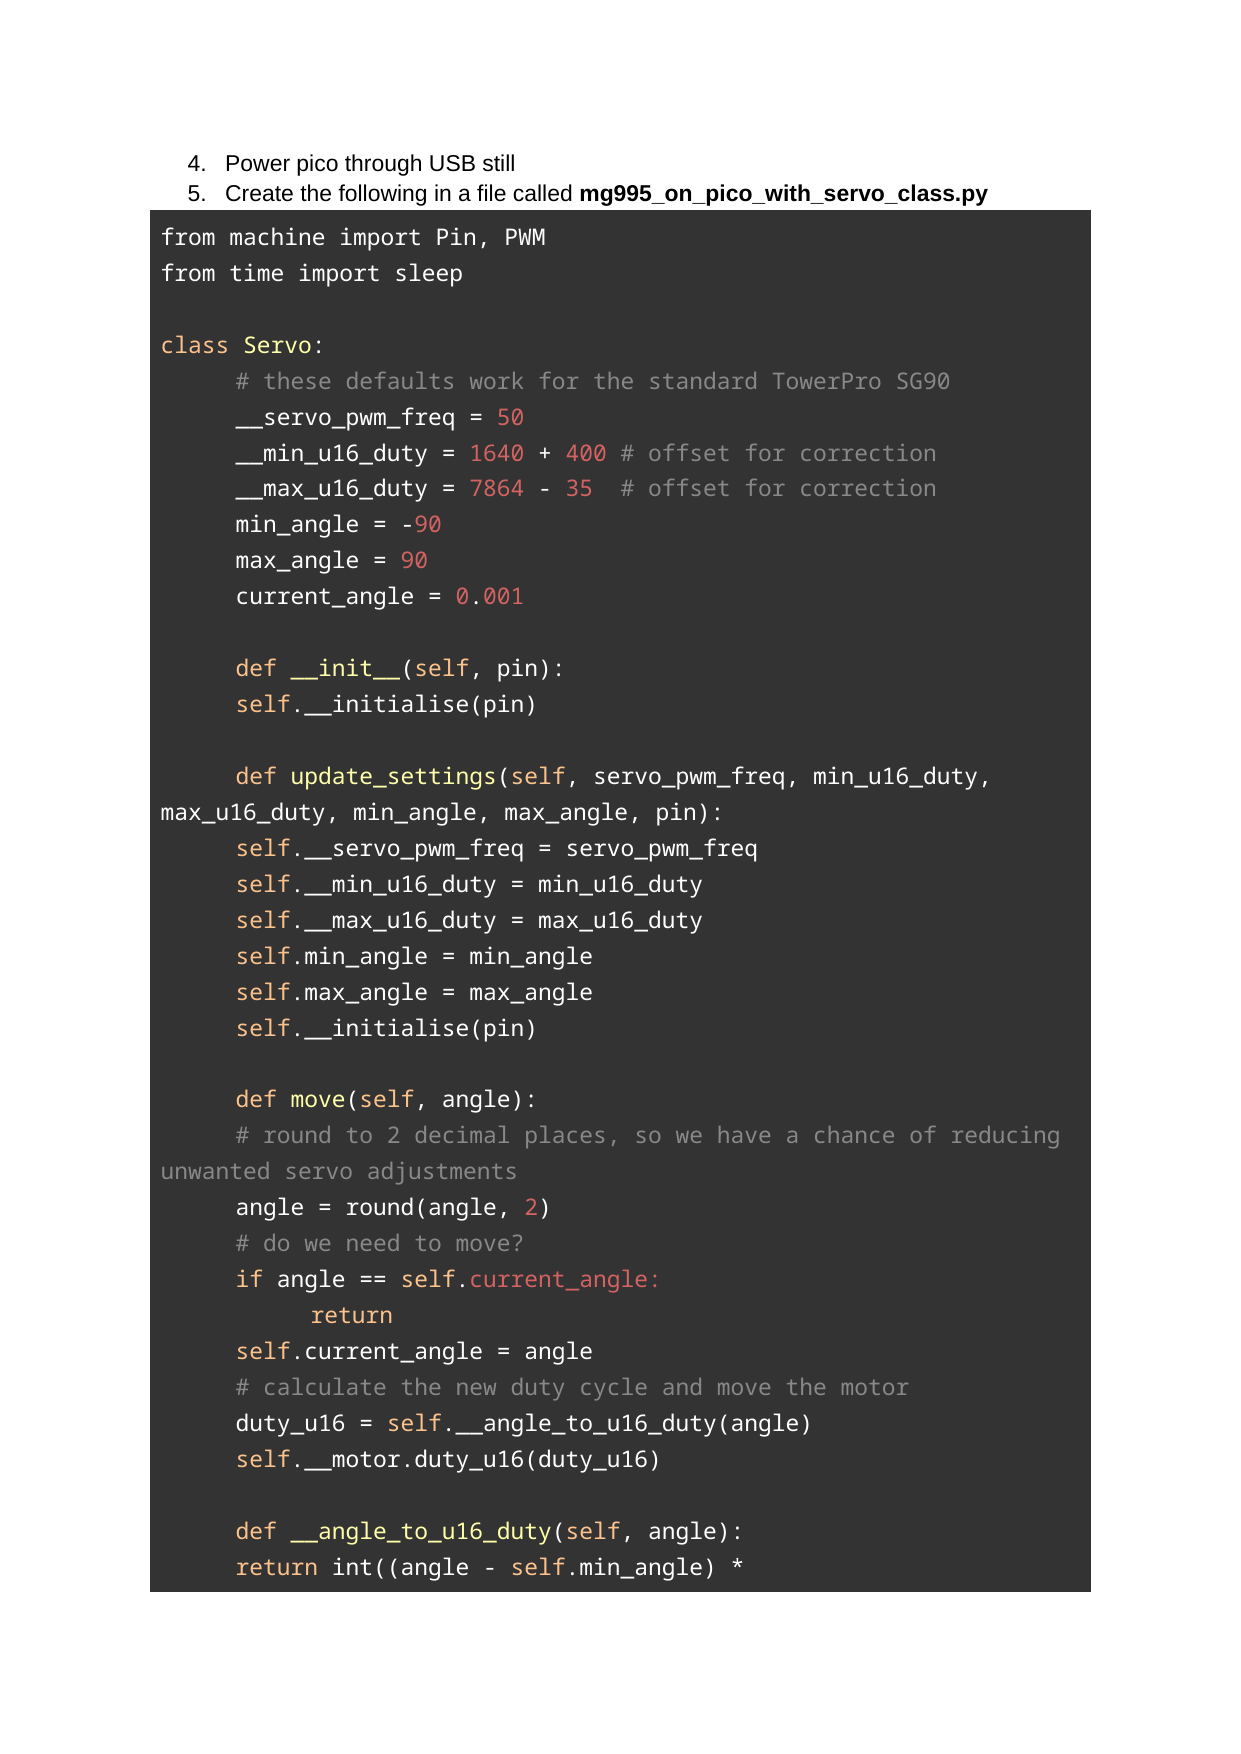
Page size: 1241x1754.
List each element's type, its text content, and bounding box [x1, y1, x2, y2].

table_header from machine import Pin, PWM from time import sleep class Servo: # these defaults work for the standard TowerPro SG90 __servo_pwm_freq = 50 __min_u16_duty = 1640 + 400 # offset for correction __max_u16_duty = 7864 - 35 # offset for correction min_angle = -90 max_angle = 90 current_angle = 0.001 def __init__(self, pin): self.__initialise(pin) def update_settings(self, servo_pwm_freq, min_u16_duty, max_u16_duty, min_angle, max_angle, pin): self.__servo_pwm_freq = servo_pwm_freq self.__min_u16_duty = min_u16_duty self.__max_u16_duty = max_u16_duty self.min_angle = min_angle self.max_angle = max_angle self.__initialise(pin) def move(self, angle): # round to 2 decimal places, so we have a chance of reducing unwanted servo adjustments angle = round(angle, 2) # do we need to move? if angle == self.current_angle: return self.current_angle = angle # calculate the new duty cycle and move the motor duty_u16 = self.__angle_to_u16_duty(angle) self.__motor.duty_u16(duty_u16) def __angle_to_u16_duty(self, angle): return int((angle - self.min_angle) * [150, 210, 1091, 1592]
list Create the following in a file called mg995_on_pico_with_servo_class.py [187, 180, 1090, 207]
list Power pico through USB still [187, 150, 1090, 176]
